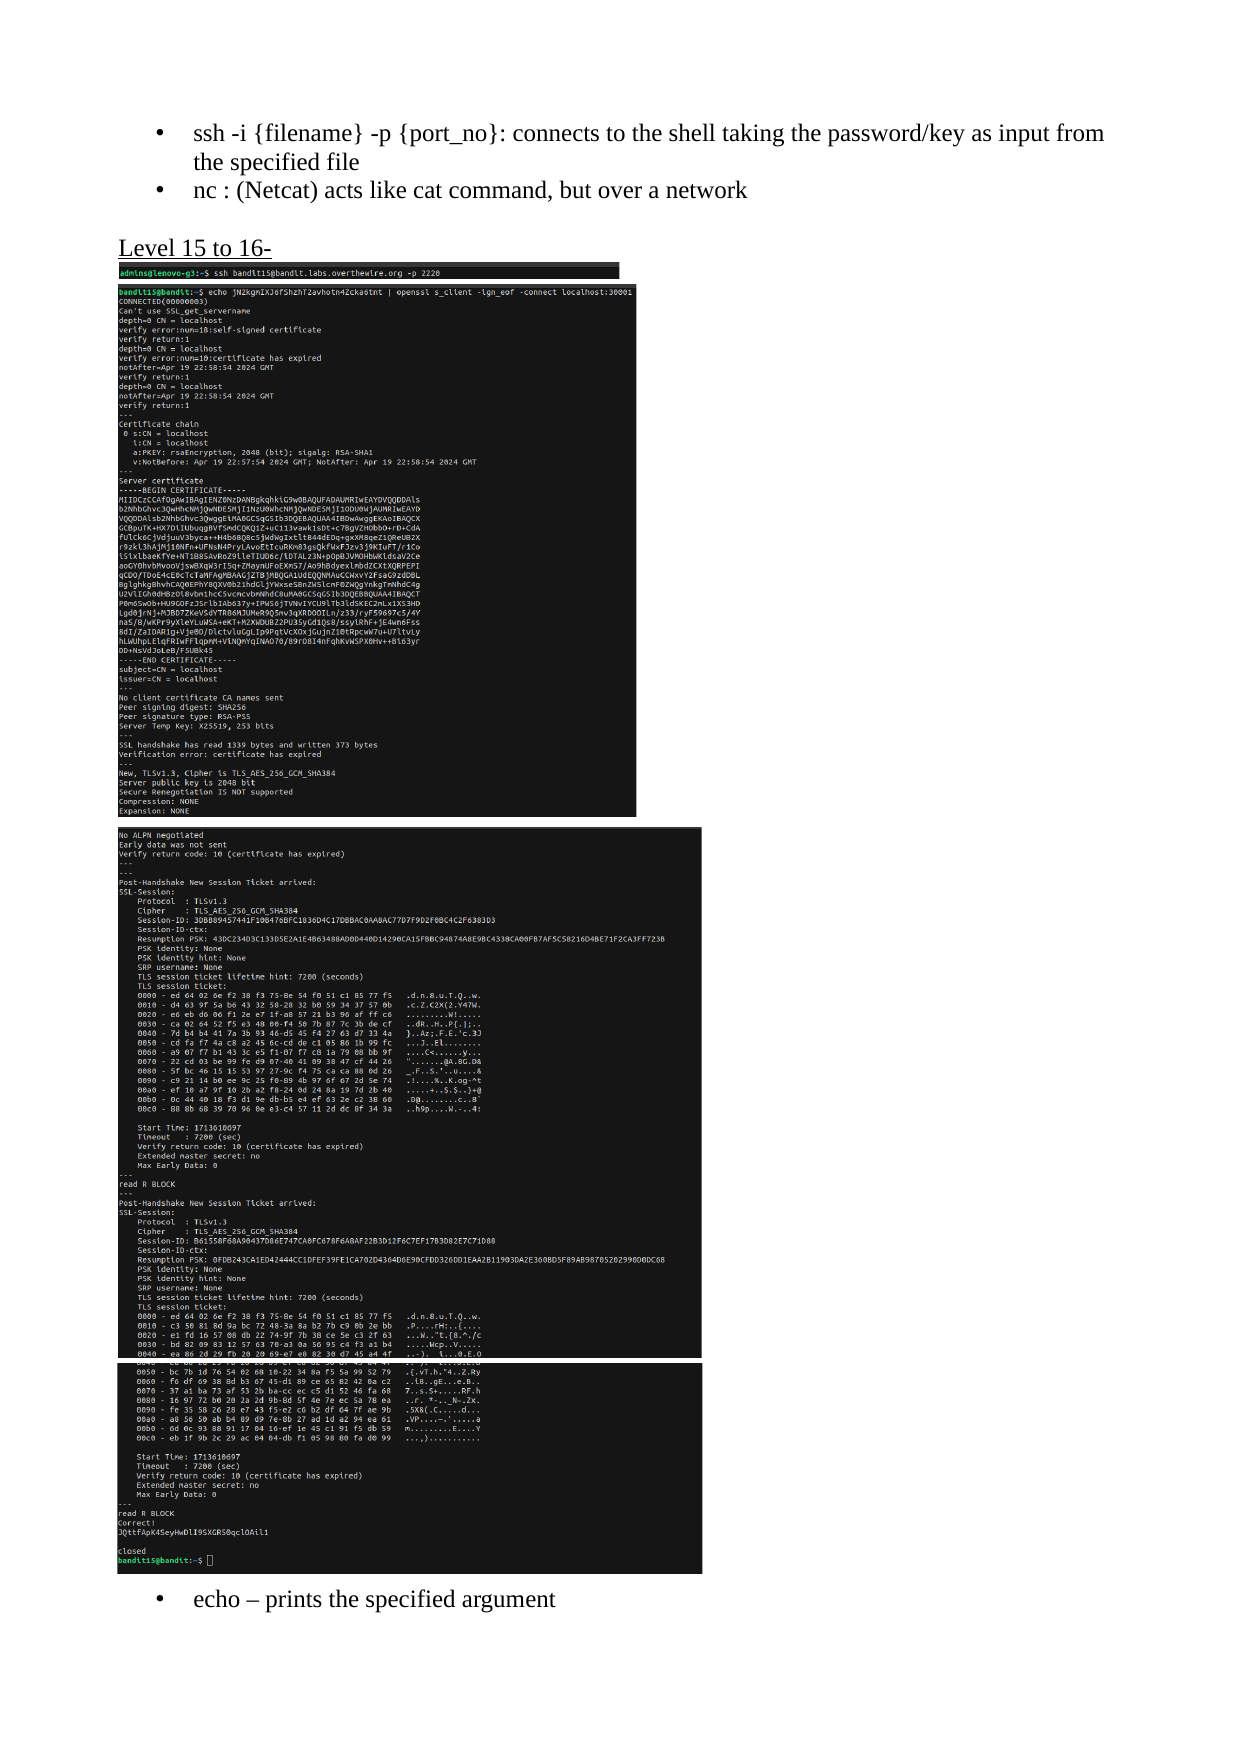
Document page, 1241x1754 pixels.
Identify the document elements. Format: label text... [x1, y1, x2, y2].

text Level 15 to 16- [118, 233, 1122, 262]
list nc : (Netcat) acts like cat command, but over a network [156, 176, 1122, 204]
list ssh -i {filename} -p {port_no}: connects to the shell taking the password/key as input from the specified file [156, 118, 1122, 176]
list echo – prints the specified argument [156, 1584, 1122, 1613]
